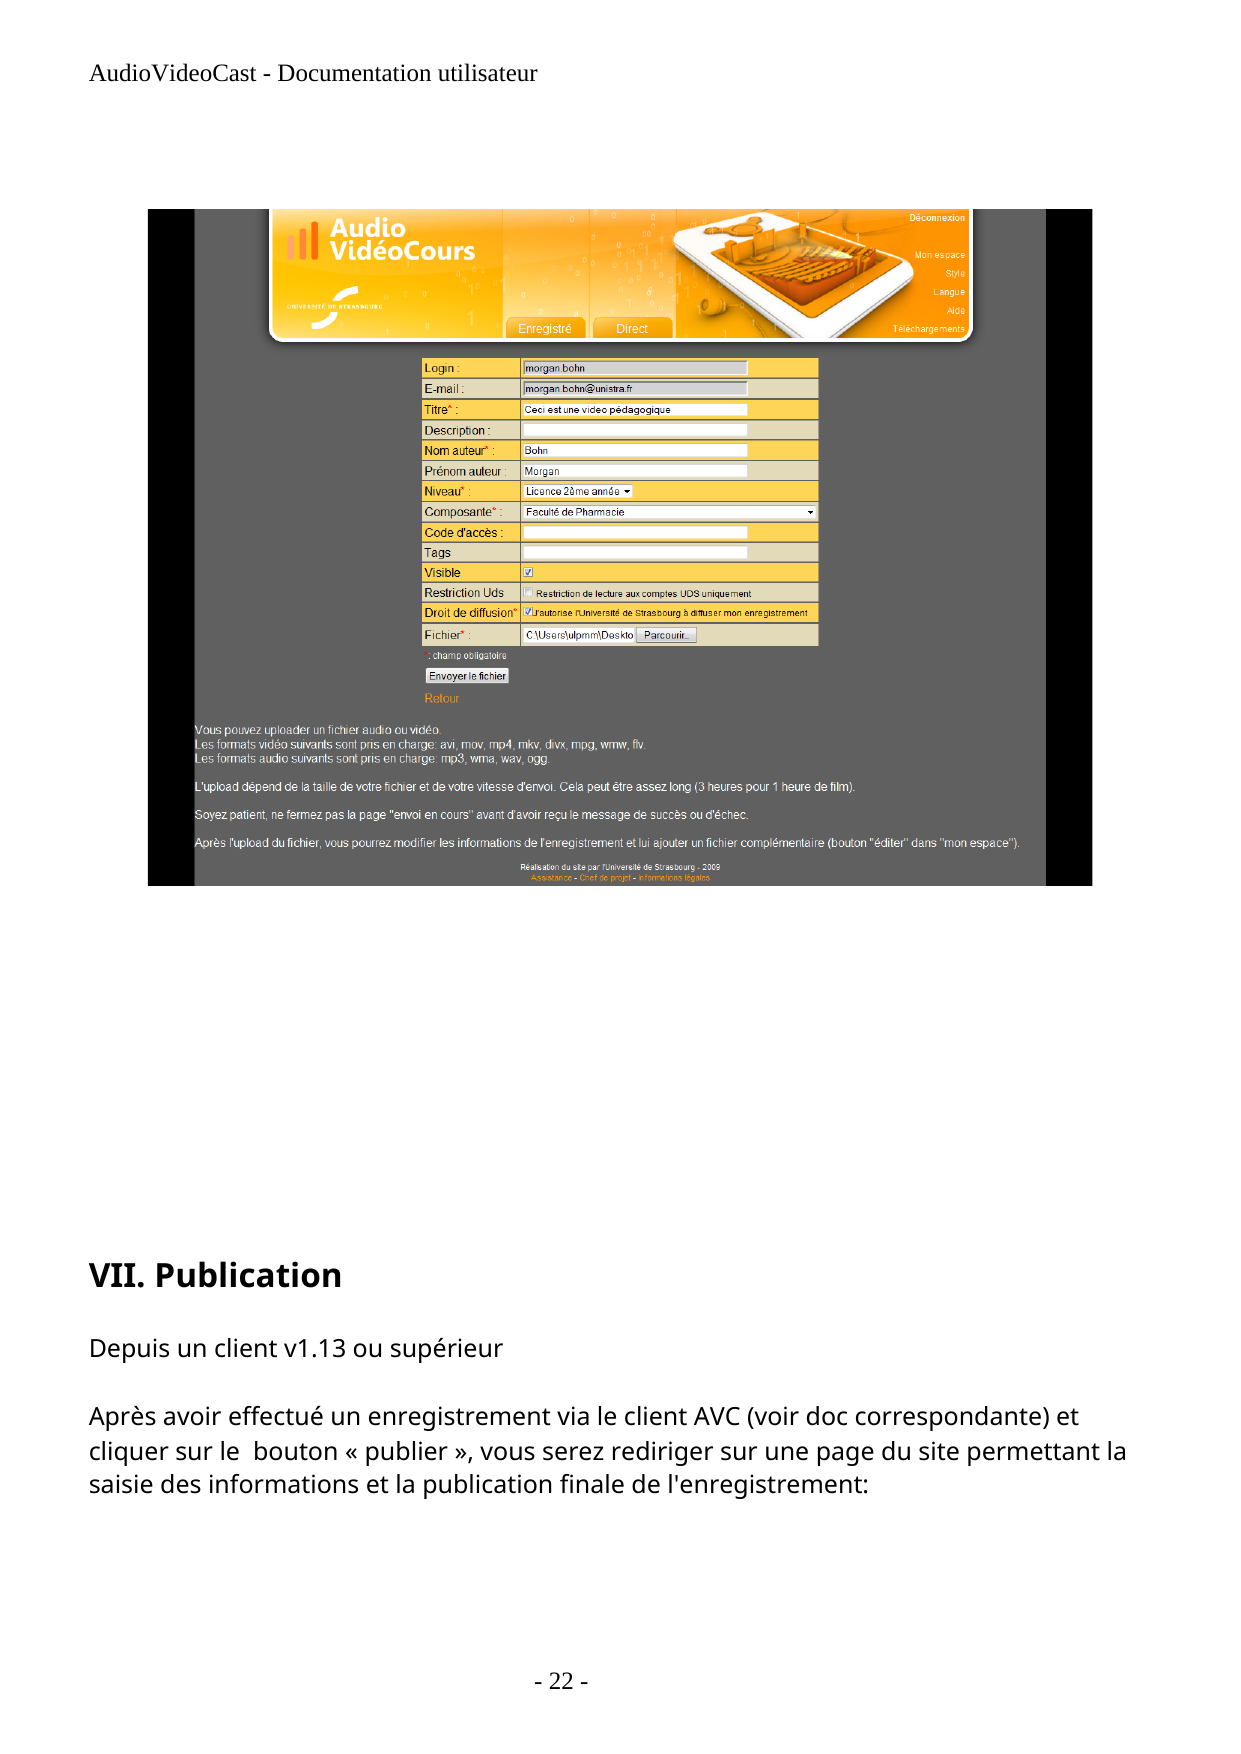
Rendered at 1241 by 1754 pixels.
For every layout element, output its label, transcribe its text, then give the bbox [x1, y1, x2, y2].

picture [147, 209, 1093, 886]
subtitle VII. Publication [88, 1252, 1152, 1297]
text Après avoir effectué un enregistrement via le client AVC (voir doc correspondante) et cliquer sur le bouton « publier », vous serez rediriger sur une page du site permettant la saisie des informations et la publication finale de l'enregistrement: [88, 1399, 1152, 1501]
text Depuis un client v1.13 ou supérieur [88, 1331, 1152, 1365]
